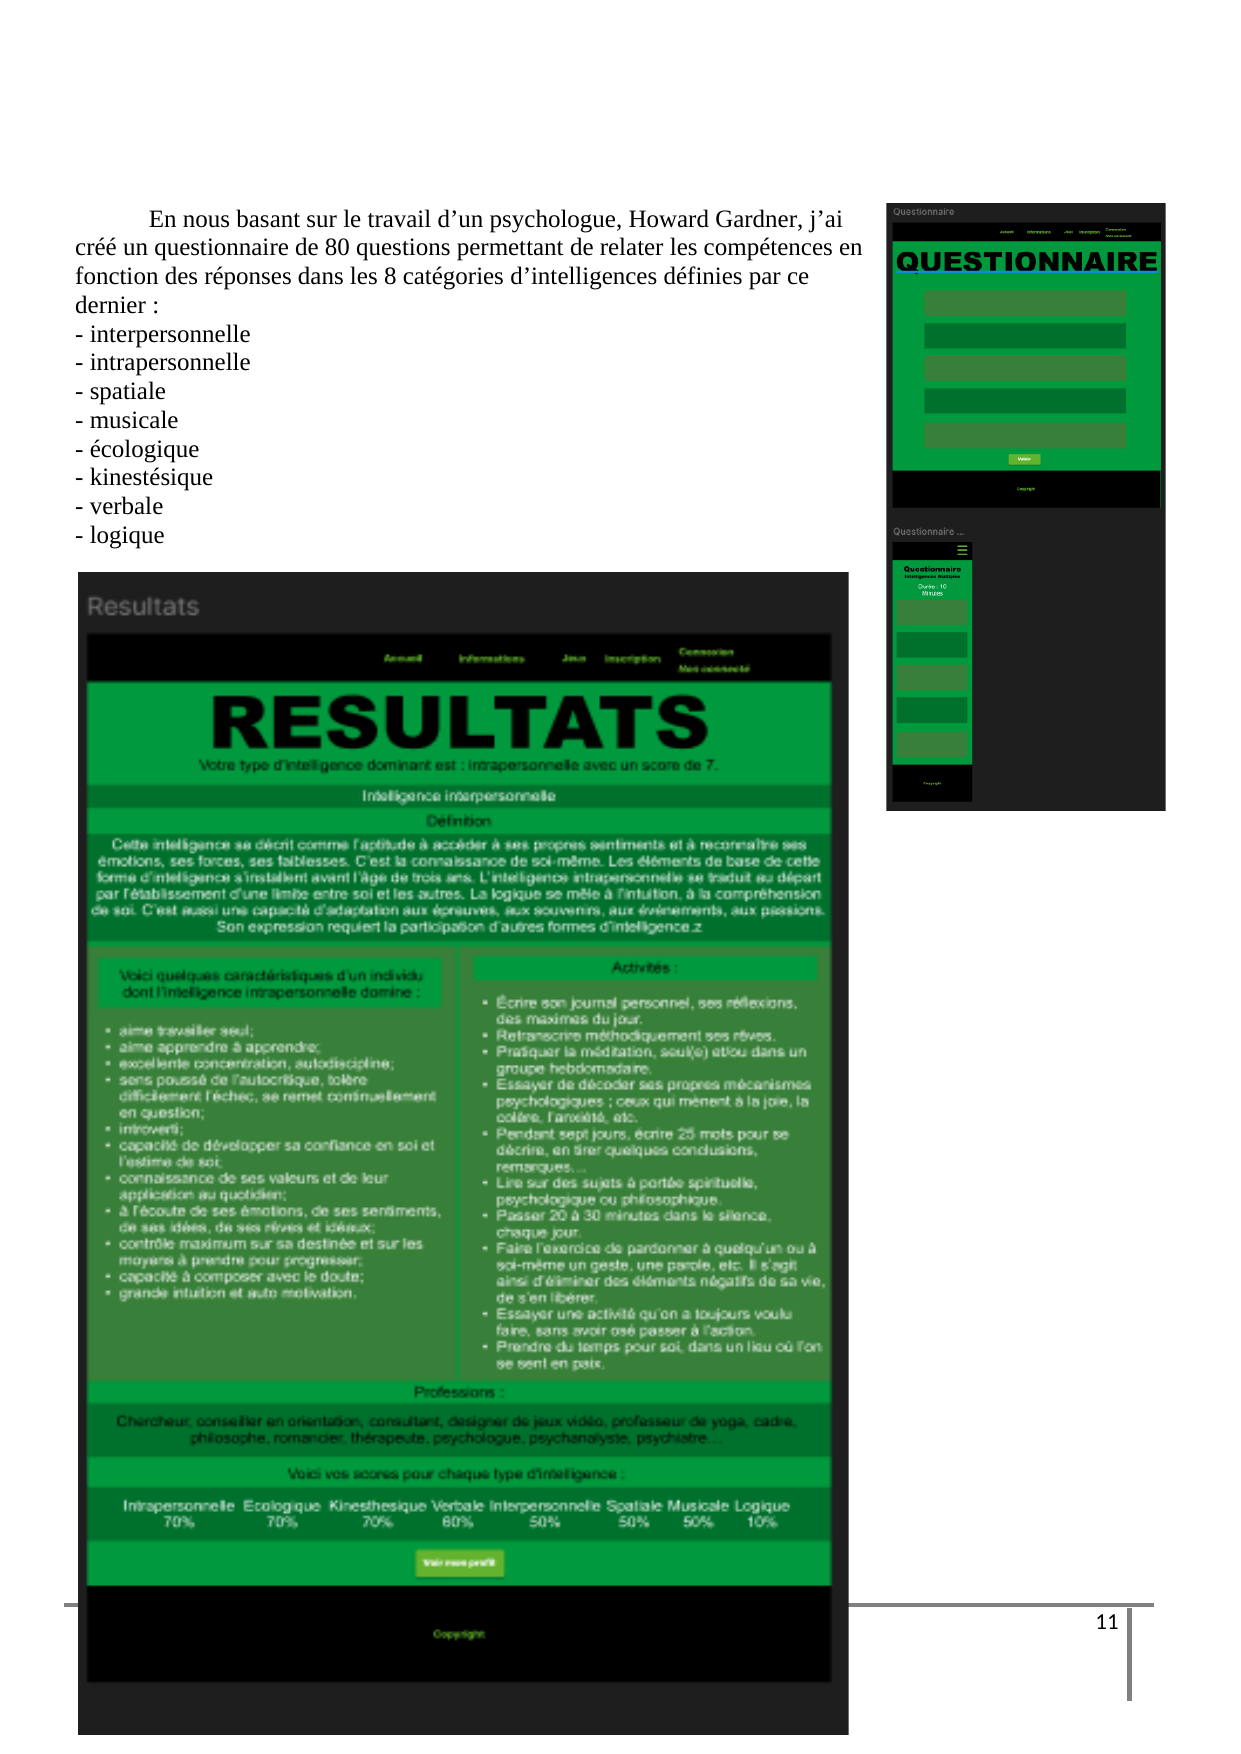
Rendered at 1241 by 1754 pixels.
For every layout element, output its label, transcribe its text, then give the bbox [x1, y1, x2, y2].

text - verbale [75, 491, 886, 520]
picture [886, 203, 1166, 811]
text - spatiale [75, 376, 886, 405]
text - interpersonnelle [75, 319, 886, 347]
picture [78, 572, 849, 1735]
text - intrapersonnelle [75, 347, 886, 376]
text En nous basant sur le travail d’un psychologue, Howard Gardner, j’ai créé un questionnaire de 80 questions permettant de relater les compétences en fonction des réponses dans les 8 catégories d’intelligences définies par ce dernier : [75, 204, 886, 319]
text - logique [75, 520, 886, 549]
text - kinestésique [75, 462, 886, 491]
text - musicale [75, 405, 886, 434]
text - écologique [75, 434, 886, 462]
